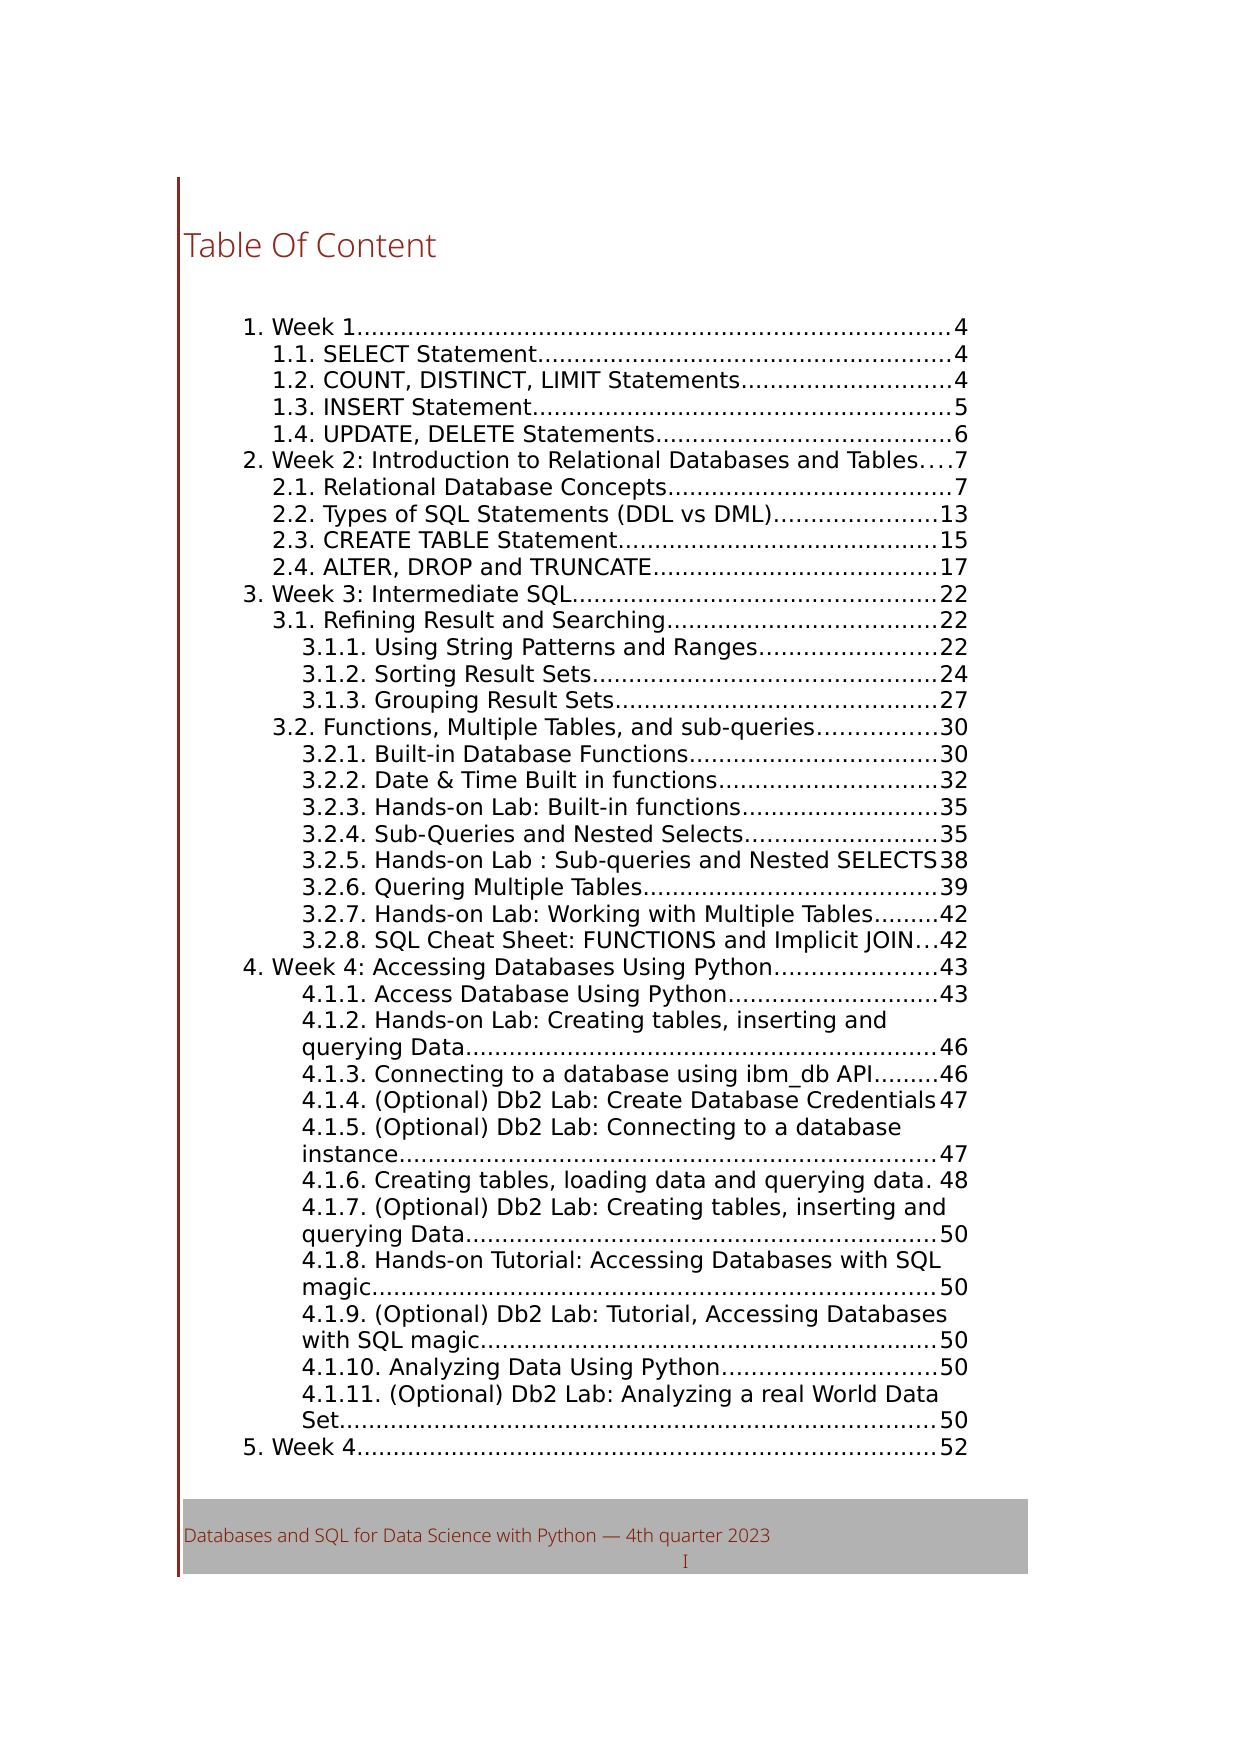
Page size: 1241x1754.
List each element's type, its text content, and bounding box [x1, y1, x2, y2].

text 3.2.6. Quering Multiple Tables 39 [301, 874, 968, 901]
text 3. Week 3: Intermediate SQL 22 [242, 581, 968, 607]
text 4.1.2. Hands-on Lab: Creating tables, inserting and querying Data 46 [301, 1007, 968, 1061]
text 2.2. Types of SQL Statements (DDL vs DML) 13 [272, 501, 968, 527]
text 2.3. CREATE TABLE Statement 15 [272, 527, 968, 554]
text 1. Week 1 4 [242, 314, 968, 341]
text 3.1. Refining Result and Searching 22 [272, 607, 968, 634]
text 3.2.5. Hands-on Lab : Sub-queries and Nested SELECTS 38 [301, 847, 968, 874]
text 5. Week 4 52 [242, 1434, 968, 1461]
text 4.1.3. Connecting to a database using ibm_db API 46 [301, 1061, 968, 1087]
text 4.1.4. (Optional) Db2 Lab: Create Database Credentials 47 [301, 1087, 968, 1114]
text 4.1.1. Access Database Using Python 43 [301, 981, 968, 1007]
text 4.1.11. (Optional) Db2 Lab: Analyzing a real World Data Set 50 [301, 1381, 968, 1434]
text 3.2.2. Date & Time Built in functions 32 [301, 767, 968, 794]
text 3.1.1. Using String Patterns and Ranges 22 [301, 634, 968, 661]
text 3.1.2. Sorting Result Sets 24 [301, 661, 968, 687]
text 4.1.9. (Optional) Db2 Lab: Tutorial, Accessing Databases with SQL magic 50 [301, 1301, 968, 1354]
text 3.2.8. SQL Cheat Sheet: FUNCTIONS and Implicit JOIN 42 [301, 927, 968, 954]
text 1.3. INSERT Statement 5 [272, 394, 968, 421]
text 4.1.10. Analyzing Data Using Python 50 [301, 1354, 968, 1381]
text 1.2. COUNT, DISTINCT, LIMIT Statements 4 [272, 367, 968, 394]
subtitle Table Of Content [183, 221, 1028, 267]
text 3.2.7. Hands-on Lab: Working with Multiple Tables 42 [301, 901, 968, 927]
text 3.2. Functions, Multiple Tables, and sub-queries 30 [272, 714, 968, 741]
text 3.1.3. Grouping Result Sets 27 [301, 687, 968, 714]
text 4.1.7. (Optional) Db2 Lab: Creating tables, inserting and querying Data 50 [301, 1194, 968, 1247]
text 1.1. SELECT Statement 4 [272, 341, 968, 367]
text 2. Week 2: Introduction to Relational Databases and Tables 7 [242, 447, 968, 474]
text 3.2.1. Built-in Database Functions 30 [301, 741, 968, 767]
text 4.1.5. (Optional) Db2 Lab: Connecting to a database instance 47 [301, 1114, 968, 1167]
text 1.4. UPDATE, DELETE Statements 6 [272, 421, 968, 447]
text 3.2.4. Sub-Queries and Nested Selects 35 [301, 821, 968, 847]
text 4.1.6. Creating tables, loading data and querying data 48 [301, 1167, 968, 1194]
text 3.2.3. Hands-on Lab: Built-in functions 35 [301, 794, 968, 821]
text 2.1. Relational Database Concepts 7 [272, 474, 968, 501]
text 2.4. ALTER, DROP and TRUNCATE 17 [272, 554, 968, 581]
text 4. Week 4: Accessing Databases Using Python 43 [242, 954, 968, 981]
text 4.1.8. Hands-on Tutorial: Accessing Databases with SQL magic 50 [301, 1247, 968, 1301]
